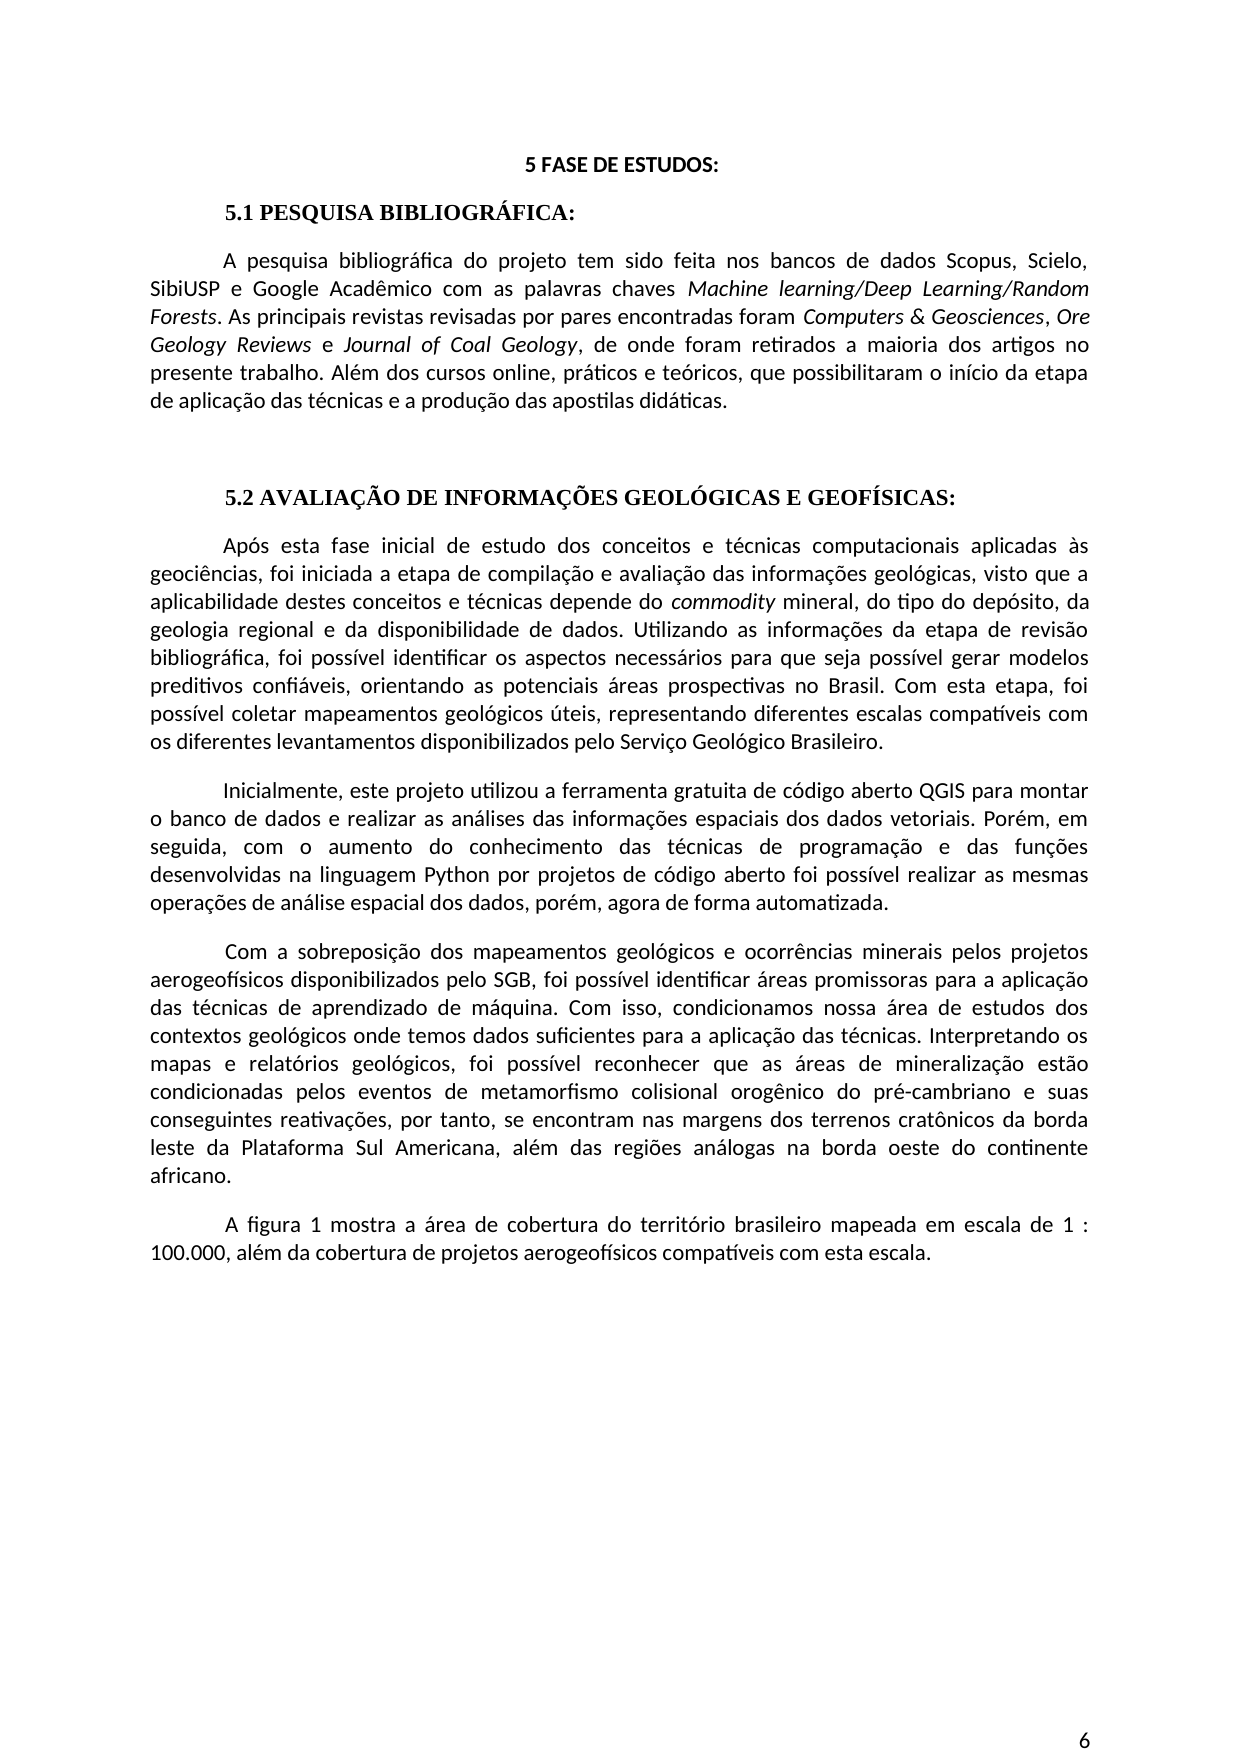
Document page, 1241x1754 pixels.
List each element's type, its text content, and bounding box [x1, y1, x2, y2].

text Após esta fase inicial de estudo dos conceitos e técnicas computacionais aplicadas às geociências, foi iniciada a etapa de compilação e avaliação das informações geológicas, visto que a aplicabilidade destes conceitos e técnicas depende do commodity mineral, do tipo do depósito, da geologia regional e da disponibilidade de dados. Utilizando as informações da etapa de revisão bibliográfica, foi possível identificar os aspectos necessários para que seja possível gerar modelos preditivos confiáveis, orientando as potenciais áreas prospectivas no Brasil. Com esta etapa, foi possível coletar mapeamentos geológicos úteis, representando diferentes escalas compatíveis com os diferentes levantamentos disponibilizados pelo Serviço Geológico Brasileiro. [150, 531, 1090, 755]
subtitle 5.1 PESQUISA BIBLIOGRÁFICA: [150, 199, 1090, 225]
subtitle 5 FASE DE ESTUDOS: [153, 150, 1090, 178]
text Inicialmente, este projeto utilizou a ferramenta gratuita de código aberto QGIS para montar o banco de dados e realizar as análises das informações espaciais dos dados vetoriais. Porém, em seguida, com o aumento do conhecimento das técnicas de programação e das funções desenvolvidas na linguagem Python por projetos de código aberto foi possível realizar as mesmas operações de análise espacial dos dados, porém, agora de forma automatizada. [150, 776, 1090, 916]
subtitle 5.2 AVALIAÇÃO DE INFORMAÇÕES GEOLÓGICAS E GEOFÍSICAS: [150, 484, 1090, 510]
text A pesquisa bibliográfica do projeto tem sido feita nos bancos de dados Scopus, Scielo, SibiUSP e Google Acadêmico com as palavras chaves Machine learning/Deep Learning/Random Forests. As principais revistas revisadas por pares encontradas foram Computers & Geosciences, Ore Geology Reviews e Journal of Coal Geology, de onde foram retirados a maioria dos artigos no presente trabalho. Além dos cursos online, práticos e teóricos, que possibilitaram o início da etapa de aplicação das técnicas e a produção das apostilas didáticas. [150, 246, 1090, 414]
text Com a sobreposição dos mapeamentos geológicos e ocorrências minerais pelos projetos aerogeofísicos disponibilizados pelo SGB, foi possível identificar áreas promissoras para a aplicação das técnicas de aprendizado de máquina. Com isso, condicionamos nossa área de estudos dos contextos geológicos onde temos dados suficientes para a aplicação das técnicas. Interpretando os mapas e relatórios geológicos, foi possível reconhecer que as áreas de mineralização estão condicionadas pelos eventos de metamorfismo colisional orogênico do pré-cambriano e suas conseguintes reativações, por tanto, se encontram nas margens dos terrenos cratônicos da borda leste da Plataforma Sul Americana, além das regiões análogas na borda oeste do continente africano. [150, 937, 1090, 1189]
text A figura 1 mostra a área de cobertura do território brasileiro mapeada em escala de 1 : 100.000, além da cobertura de projetos aerogeofísicos compatíveis com esta escala. [150, 1210, 1090, 1266]
